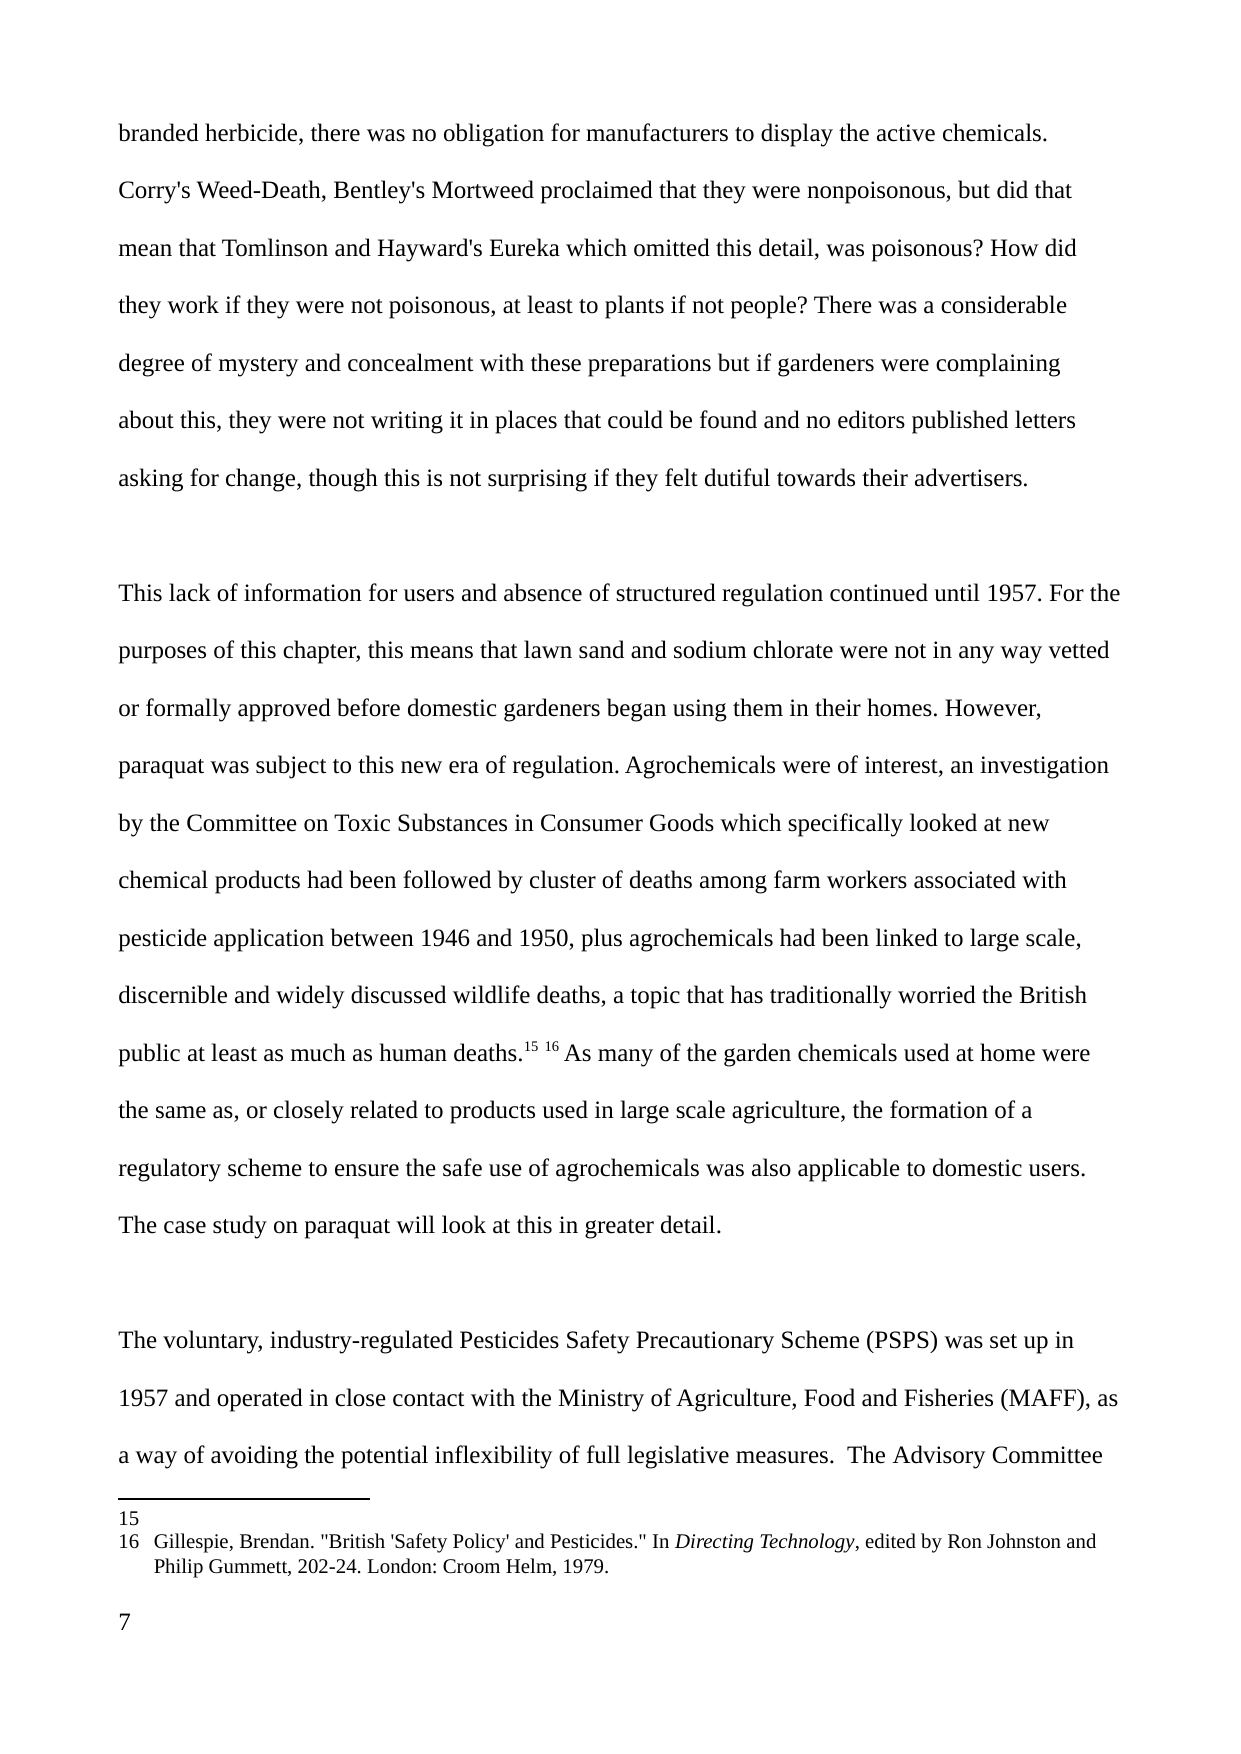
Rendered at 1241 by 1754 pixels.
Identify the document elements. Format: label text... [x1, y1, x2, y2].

text Gillespie, Brendan. "British 'Safety Policy' and Pesticides." In Directing Technology, edited by Ron Johnston and Philip Gummett, 202-24. London: Croom Helm, 1979. [118, 1529, 1122, 1578]
text The voluntary, industry-regulated Pesticides Safety Precautionary Scheme (PSPS) was set up in 1957 and operated in close contact with the Ministry of Agriculture, Food and Fisheries (MAFF), as a way of avoiding the potential inflexibility of full legislative measures. The Advisory Committee [118, 1326, 1122, 1469]
text branded herbicide, there was no obligation for manufacturers to display the active chemicals. Corry's Weed-Death, Bentley's Mortweed proclaimed that they were nonpoisonous, but did that mean that Tomlinson and Hayward's Eureka which omitted this detail, was poisonous? How did they work if they were not poisonous, at least to plants if not people? There was a considerable degree of mystery and concealment with these preparations but if gardeners were complaining about this, they were not writing it in places that could be found and no editors published letters asking for change, though this is not surprising if they felt dutiful towards their advertisers. [118, 118, 1122, 492]
text This lack of information for users and absence of structured regulation continued until 1957. For the purposes of this chapter, this means that lawn sand and sodium chlorate were not in any way vetted or formally approved before domestic gardeners began using them in their homes. However, paraquat was subject to this new era of regulation. Agrochemicals were of interest, an investigation by the Committee on Toxic Substances in Consumer Goods which specifically looked at new chemical products had been followed by cluster of deaths among farm workers associated with pesticide application between 1946 and 1950, plus agrochemicals had been linked to large scale, discernible and widely discussed wildlife deaths, a topic that has traditionally worried the British public at least as much as human deaths. As many of the garden chemicals used at home were the same as, or closely related to products used in large scale agriculture, the formation of a regulatory scheme to ensure the safe use of agrochemicals was also applicable to domestic users. The case study on paraquat will look at this in greater detail. [118, 578, 1122, 1239]
